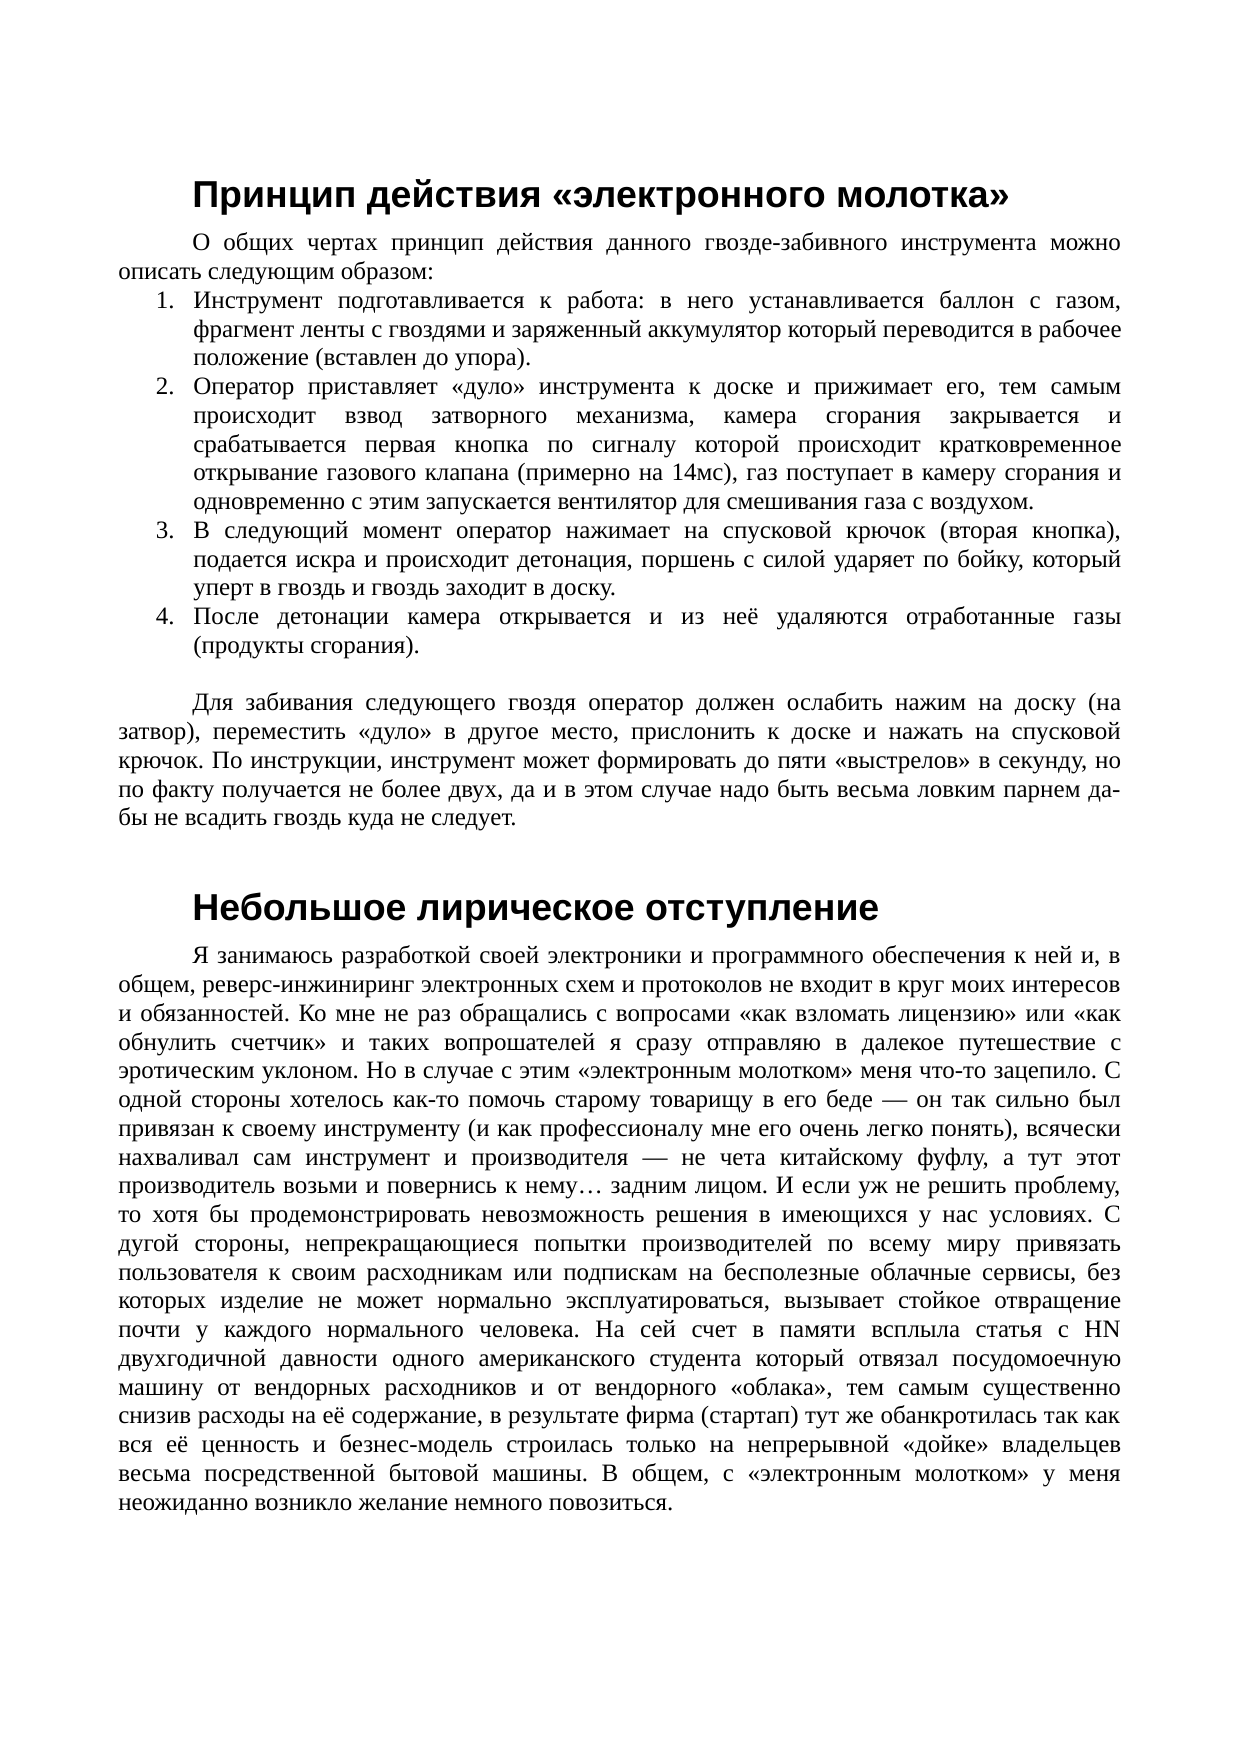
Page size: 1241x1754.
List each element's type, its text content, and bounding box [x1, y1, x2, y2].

text О общих чертах принцип действия данного гвозде-забивного инструмента можно описать следующим образом: [118, 227, 1122, 285]
text Я занимаюсь разработкой своей электроники и программного обеспечения к ней и, в общем, реверс-инжиниринг электронных схем и протоколов не входит в круг моих интересов и обязанностей. Ко мне не раз обращались с вопросами «как взломать лицензию» или «как обнулить счетчик» и таких вопрошателей я сразу отправляю в далекое путешествие с эротическим уклоном. Но в случае с этим «электронным молотком» меня что-то зацепило. С одной стороны хотелось как-то помочь старому товарищу в его беде — он так сильно был привязан к своему инструменту (и как профессионалу мне его очень легко понять), всячески нахваливал сам инструмент и производителя — не чета китайскому фуфлу, а тут этот производитель возьми и повернись к нему… задним лицом. И если уж не решить проблему, то хотя бы продемонстрировать невозможность решения в имеющихся у нас условиях. С дугой стороны, непрекращающиеся попытки производителей по всему миру привязать пользователя к своим расходникам или подпискам на бесполезные облачные сервисы, без которых изделие не может нормально эксплуатироваться, вызывает стойкое отвращение почти у каждого нормального человека. На сей счет в памяти всплыла статья с HN двухгодичной давности одного американского студента который отвязал посудомоечную машину от вендорных расходников и от вендорного «облака», тем самым существенно снизив расходы на её содержание, в результате фирма (стартап) тут же обанкротилась так как вся её ценность и безнес-модель строилась только на непрерывной «дойке» владельцев весьма посредственной бытовой машины. В общем, с «электронным молотком» у меня неожиданно возникло желание немного повозиться. [118, 941, 1122, 1516]
list После детонации камера открывается и из неё удаляются отработанные газы (продукты сгорания). [156, 601, 1122, 659]
text Для забивания следующего гвоздя оператор должен ослабить нажим на доску (на затвор), переместить «дуло» в другое место, прислонить к доске и нажать на спусковой крючок. По инструкции, инструмент может формировать до пяти «выстрелов» в секунду, но по факту получается не более двух, да и в этом случае надо быть весьма ловким парнем да-бы не всадить гвоздь куда не следует. [118, 687, 1122, 831]
list Инструмент подготавливается к работа: в него устанавливается баллон с газом, фрагмент ленты с гвоздями и заряженный аккумулятор который переводится в рабочее положение (вставлен до упора). [156, 285, 1122, 371]
list Оператор приставляет «дуло» инструмента к доске и прижимает его, тем самым происходит взвод затворного механизма, камера сгорания закрывается и срабатывается первая кнопка по сигналу которой происходит кратковременное открывание газового клапана (примерно на 14мс), газ поступает в камеру сгорания и одновременно с этим запускается вентилятор для смешивания газа с воздухом. [156, 371, 1122, 515]
list В следующий момент оператор нажимает на спусковой крючок (вторая кнопка), подается искра и происходит детонация, поршень с силой ударяет по бойку, который уперт в гвоздь и гвоздь заходит в доску. [156, 515, 1122, 601]
subtitle Небольшое лирическое отступление [118, 885, 1122, 928]
subtitle Принцип действия «электронного молотка» [118, 172, 1122, 215]
